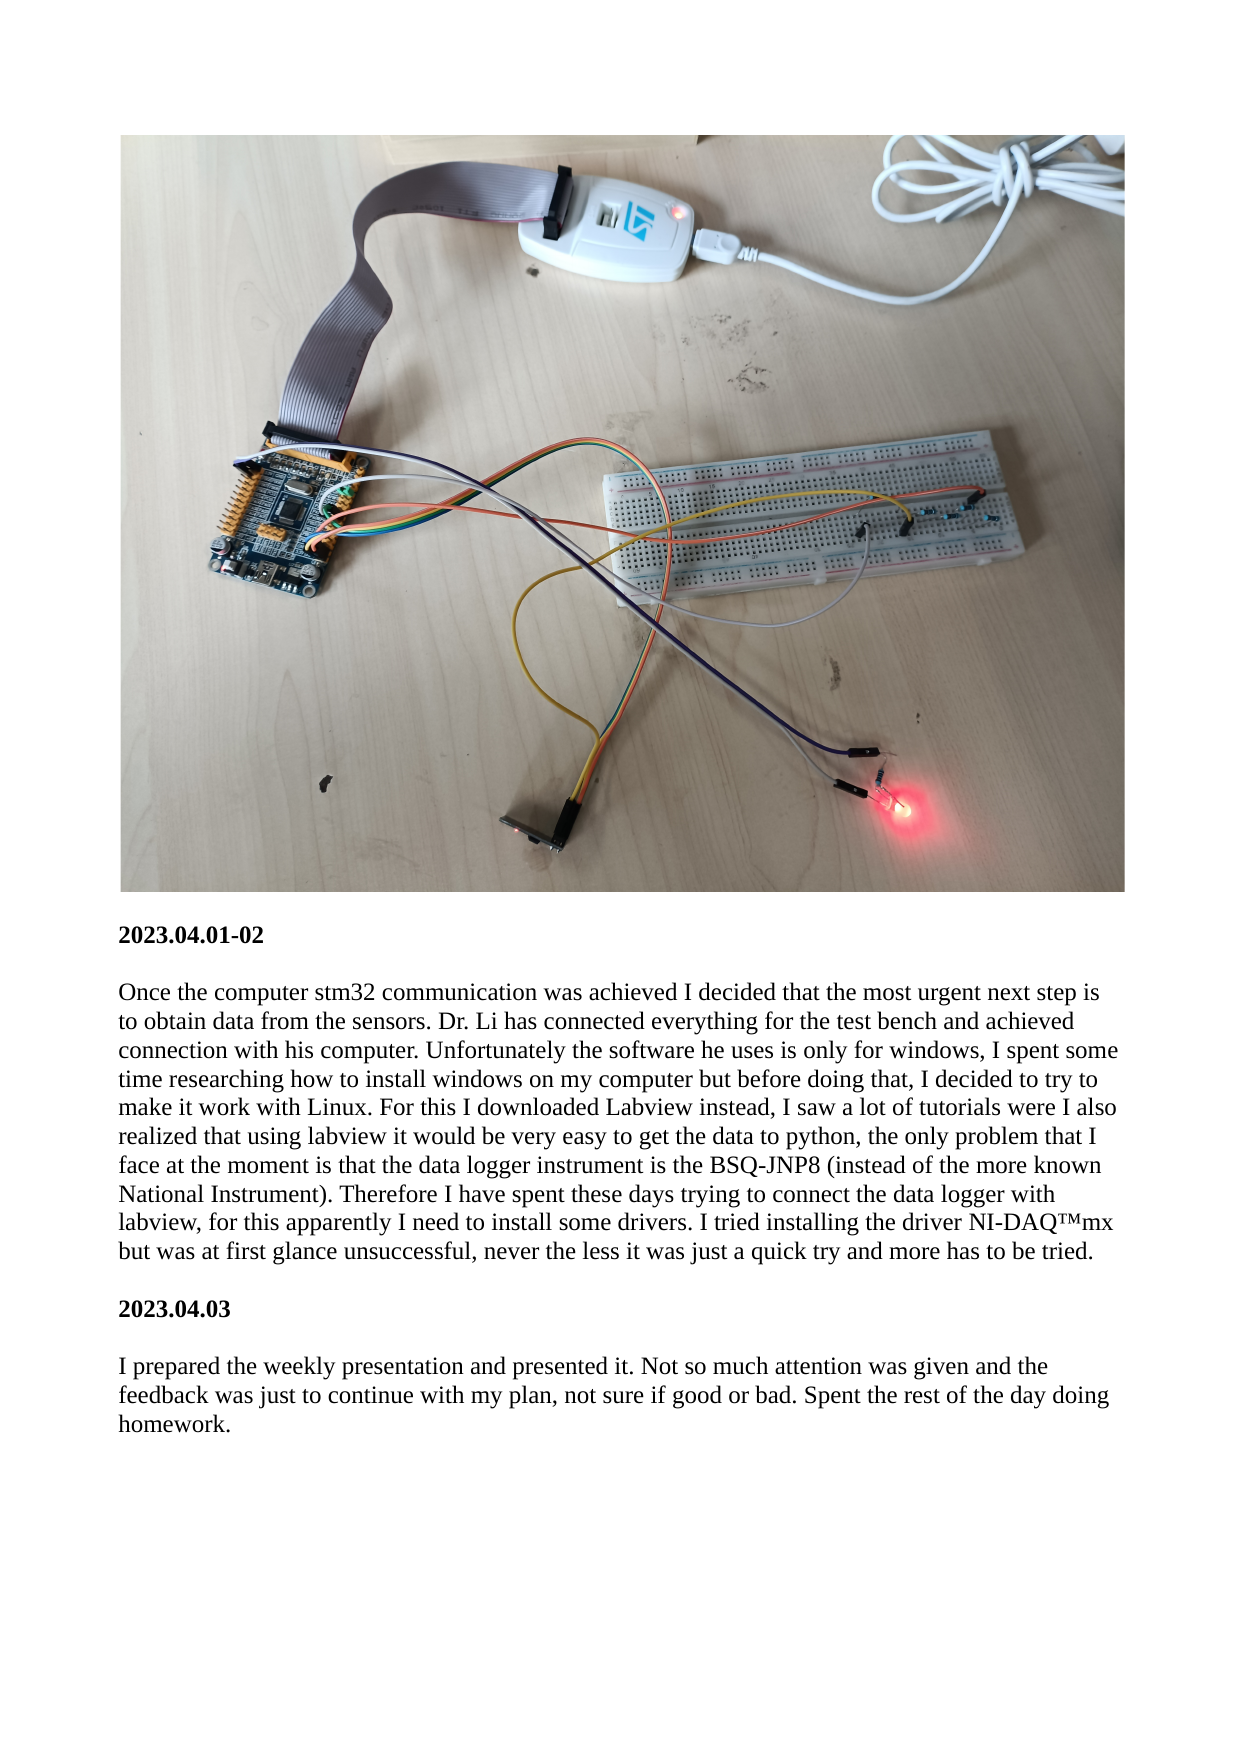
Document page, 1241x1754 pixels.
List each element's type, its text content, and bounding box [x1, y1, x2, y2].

text I prepared the weekly presentation and presented it. Not so much attention was given and the feedback was just to continue with my plan, not sure if good or bad. Spent the rest of the day doing homework. [118, 1351, 1122, 1437]
text but was at first glance unsuccessful, never the less it was just a quick try and more has to be tried. [118, 1236, 1122, 1265]
text 2023.04.01-02 [118, 920, 1122, 949]
picture [120, 135, 1125, 892]
text Once the computer stm32 communication was achieved I decided that the most urgent next step is to obtain data from the sensors. Dr. Li has connected everything for the test bench and achieved connection with his computer. Unfortunately the software he uses is only for windows, I spent some time researching how to install windows on my computer but before doing that, I decided to try to make it work with Linux. For this I downloaded Labview instead, I saw a lot of tutorials were I also realized that using labview it would be very easy to get the data to python, the only problem that I face at the moment is that the data logger instrument is the BSQ-JNP8 (instead of the more known National Instrument). Therefore I have spent these days trying to connect the data logger with labview, for this apparently I need to install some drivers. I tried installing the driver NI-DAQ™mx [118, 977, 1122, 1236]
text 2023.04.03 [118, 1294, 1122, 1322]
